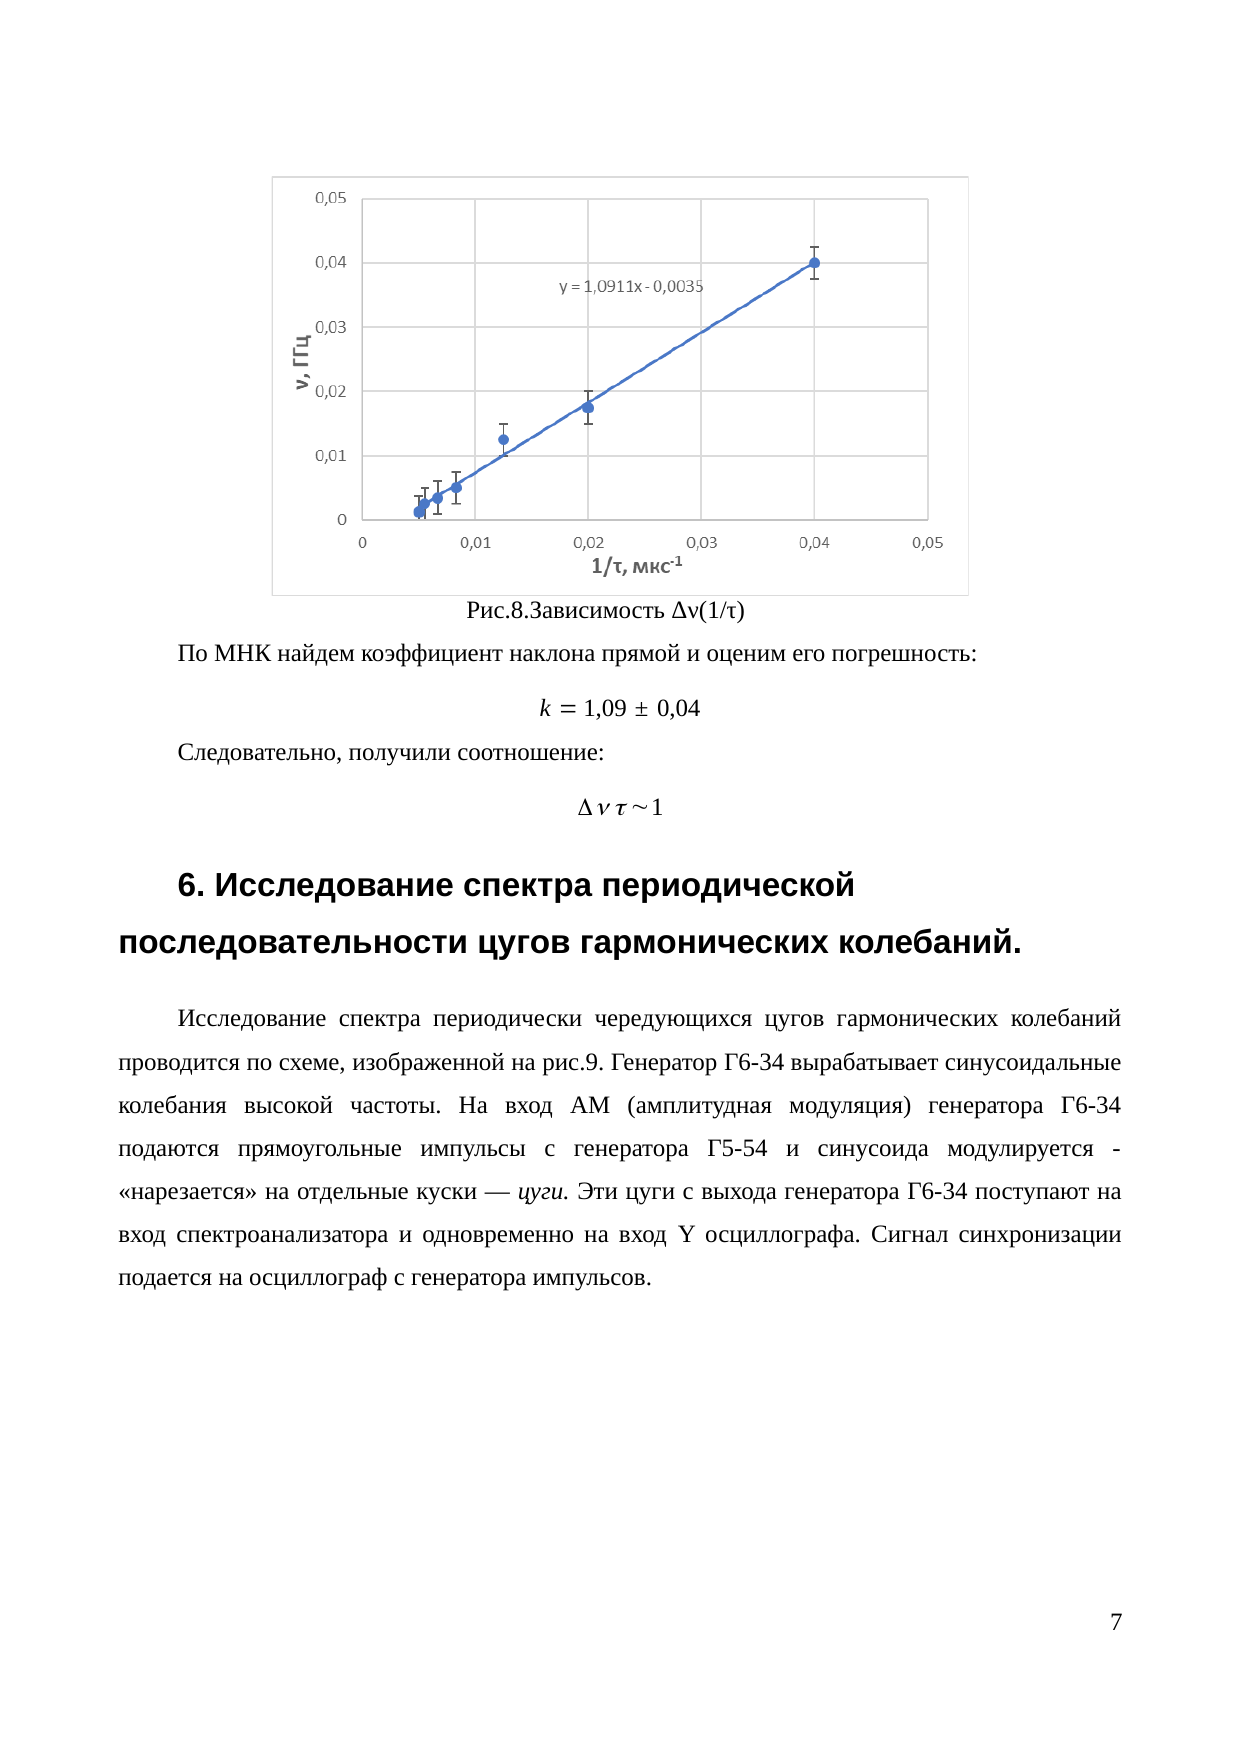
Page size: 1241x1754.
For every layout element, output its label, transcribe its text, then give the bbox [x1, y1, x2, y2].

text По МНК найдем коэффициент наклона прямой и оценим его погрешность: [118, 638, 1122, 667]
subtitle Исследование спектра периодической последовательности цугов гармонических колебаний. [118, 865, 1122, 961]
text Следовательно, получили соотношение: [118, 737, 1122, 766]
picture [271, 176, 969, 596]
text Рис.8.Зависимость Δν(1/τ) [118, 595, 1093, 624]
text Исследование спектра периодически чередующихся цугов гармонических колебаний проводится по схеме, изображенной на рис.9. Генератор Г6-34 вырабатывает синусоидальные колебания высокой частоты. На вход АМ (амплитудная модуляция) генератора Г6-34 подаются прямоугольные импульсы с генератора Г5-54 и синусоида модулируется - «нарезается» на отдельные куски — цуги. Эти цуги с выхода генератора Г6-34 поступают на вход спектроанализатора и одновременно на вход Y осциллографа. Сигнал синхронизации подается на осциллограф с генератора импульсов. [118, 1003, 1122, 1291]
